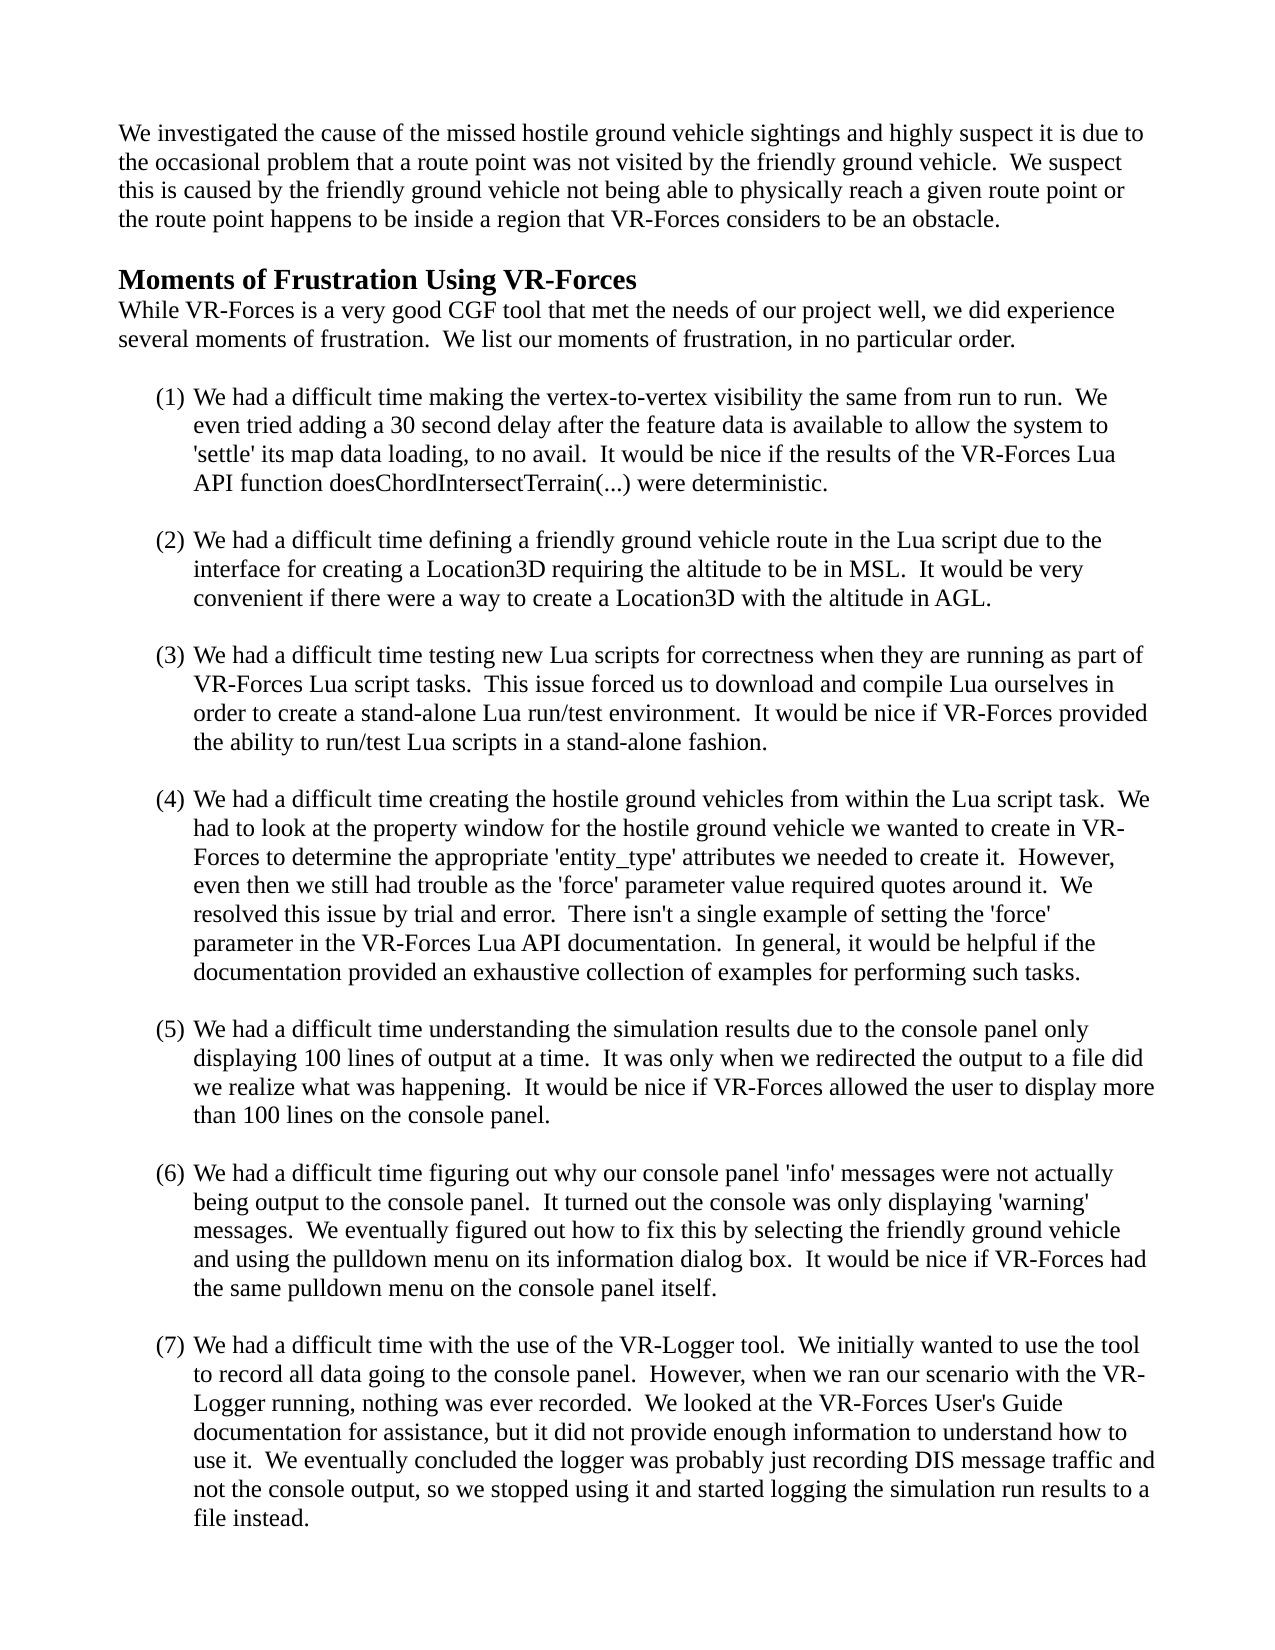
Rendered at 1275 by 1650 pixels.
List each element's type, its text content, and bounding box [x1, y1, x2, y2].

list We had a difficult time defining a friendly ground vehicle route in the Lua script due to the interface for creating a Location3D requiring the altitude to be in MSL. It would be very convenient if there were a way to create a Location3D with the altitude in AGL. [156, 525, 1157, 612]
list We had a difficult time making the vertex-to-vertex visibility the same from run to run. We even tried adding a 30 second delay after the feature data is available to allow the system to 'settle' its map data loading, to no avail. It would be nice if the results of the VR-Forces Lua API function doesChordIntersectTerrain(...) were deterministic. [156, 382, 1157, 497]
list We had a difficult time testing new Lua scripts for correctness when they are running as part of VR-Forces Lua script tasks. This issue forced us to download and compile Lua ourselves in order to create a stand-alone Lua run/test environment. It would be nice if VR-Forces provided the ability to run/test Lua scripts in a stand-alone fashion. [156, 640, 1157, 784]
list We had a difficult time understanding the simulation results due to the console panel only displaying 100 lines of output at a time. It was only when we redirected the output to a file did we realize what was happening. It would be nice if VR-Forces allowed the user to display more than 100 lines on the console panel. [156, 1014, 1157, 1129]
text We investigated the cause of the missed hostile ground vehicle sightings and highly suspect it is due to the occasional problem that a route point was not visited by the friendly ground vehicle. We suspect this is caused by the friendly ground vehicle not being able to physically reach a given route point or the route point happens to be inside a region that VR-Forces considers to be an obstacle. [118, 118, 1157, 233]
text While VR-Forces is a very good CGF tool that met the needs of our project well, we did experience several moments of frustration. We list our moments of frustration, in no particular order. [118, 295, 1157, 353]
text Moments of Frustration Using VR-Forces [118, 262, 1157, 295]
list We had a difficult time with the use of the VR-Logger tool. We initially wanted to use the tool to record all data going to the console panel. However, when we ran our scenario with the VR-Logger running, nothing was ever recorded. We looked at the VR-Forces User's Guide documentation for assistance, but it did not provide enough information to understand how to use it. We eventually concluded the logger was probably just recording DIS message traffic and not the console output, so we stopped using it and started logging the simulation run results to a file instead. [156, 1330, 1157, 1532]
list We had a difficult time creating the hostile ground vehicles from within the Lua script task. We had to look at the property window for the hostile ground vehicle we wanted to create in VR-Forces to determine the appropriate 'entity_type' attributes we needed to create it. However, even then we still had trouble as the 'force' parameter value required quotes around it. We resolved this issue by trial and error. There isn't a single example of setting the 'force' parameter in the VR-Forces Lua API documentation. In general, it would be helpful if the documentation provided an exhaustive collection of examples for performing such tasks. [156, 784, 1157, 985]
list We had a difficult time figuring out why our console panel 'info' messages were not actually being output to the console panel. It turned out the console was only displaying 'warning' messages. We eventually figured out how to fix this by selecting the friendly ground vehicle and using the pulldown menu on its information dialog box. It would be nice if VR-Forces had the same pulldown menu on the console panel itself. [156, 1158, 1157, 1302]
